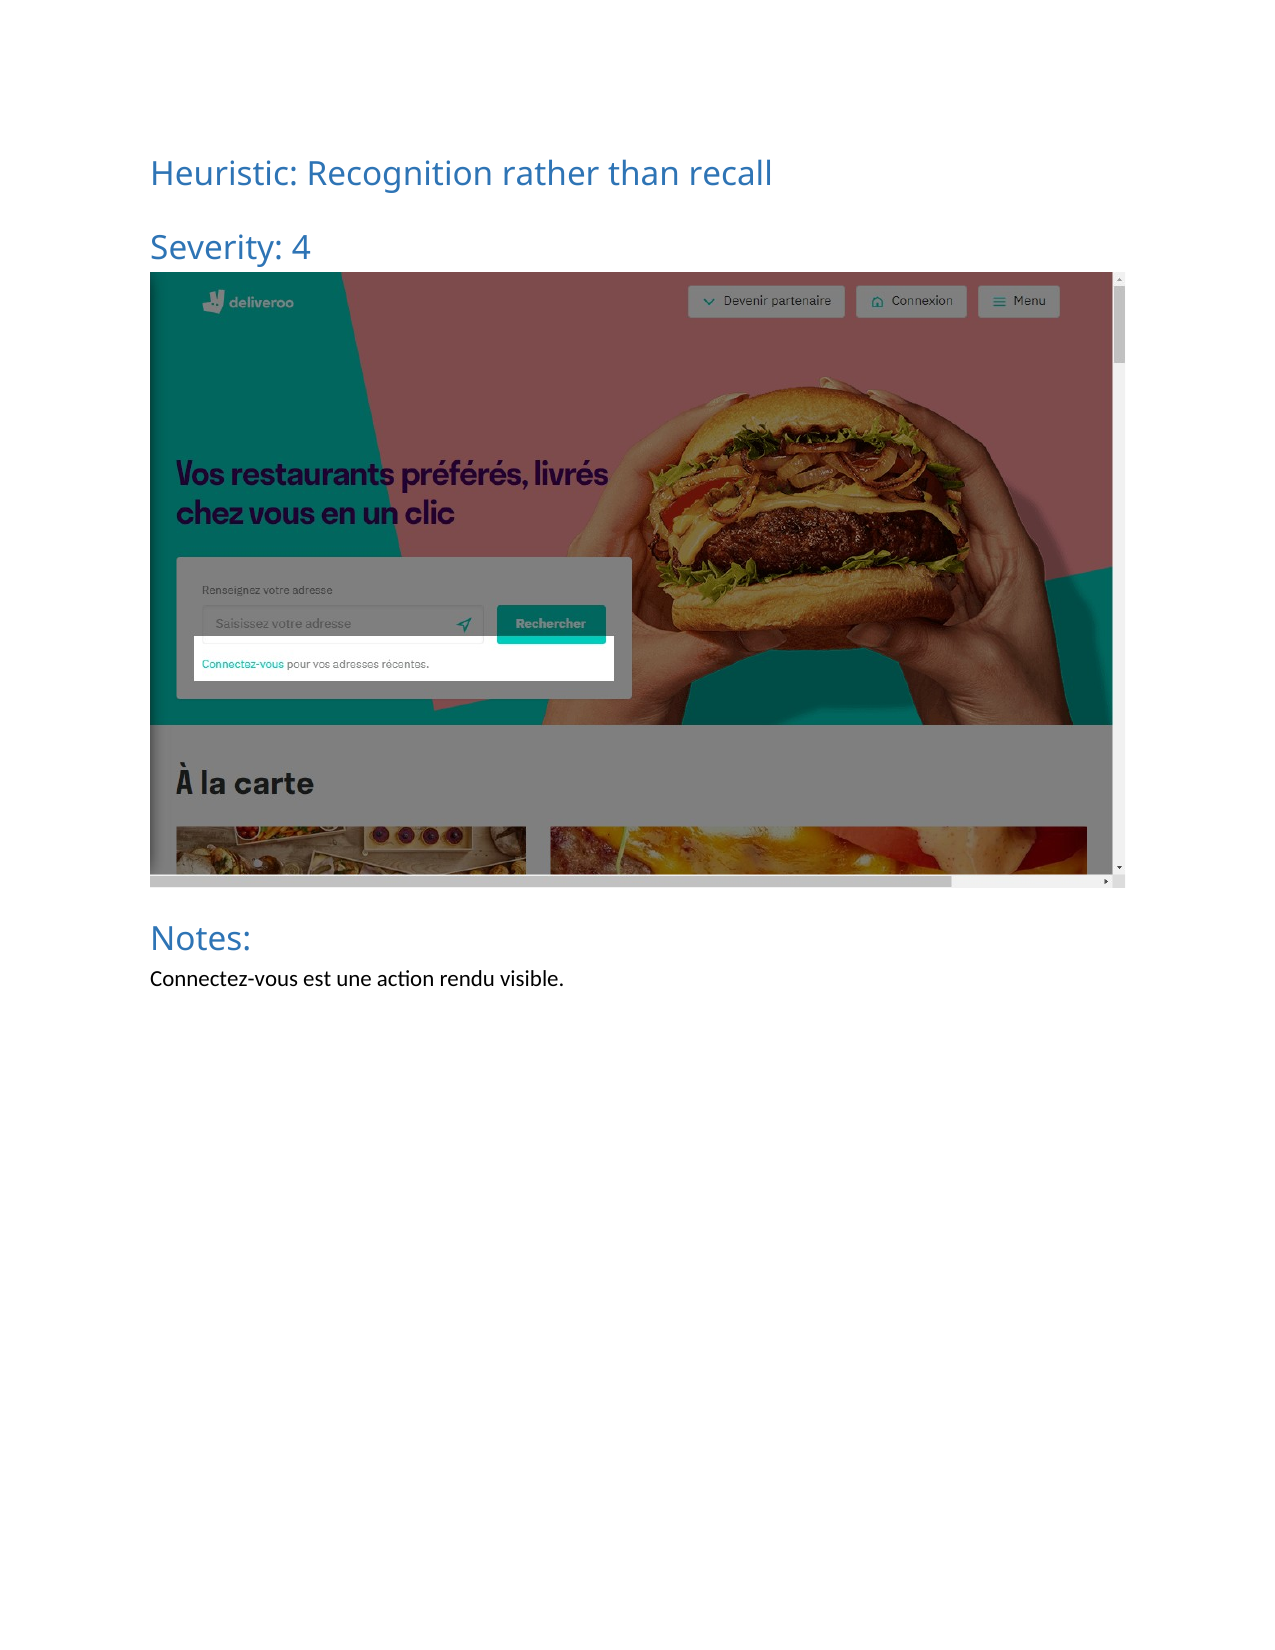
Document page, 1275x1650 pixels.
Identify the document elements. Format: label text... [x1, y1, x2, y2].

subtitle Notes: [150, 915, 1125, 960]
picture [150, 272, 1125, 888]
subtitle Heuristic: Recognition rather than recall [150, 150, 1125, 195]
text Connectez-vous est une action rendu visible. [150, 964, 1125, 992]
subtitle Severity: 4 [150, 224, 1125, 269]
